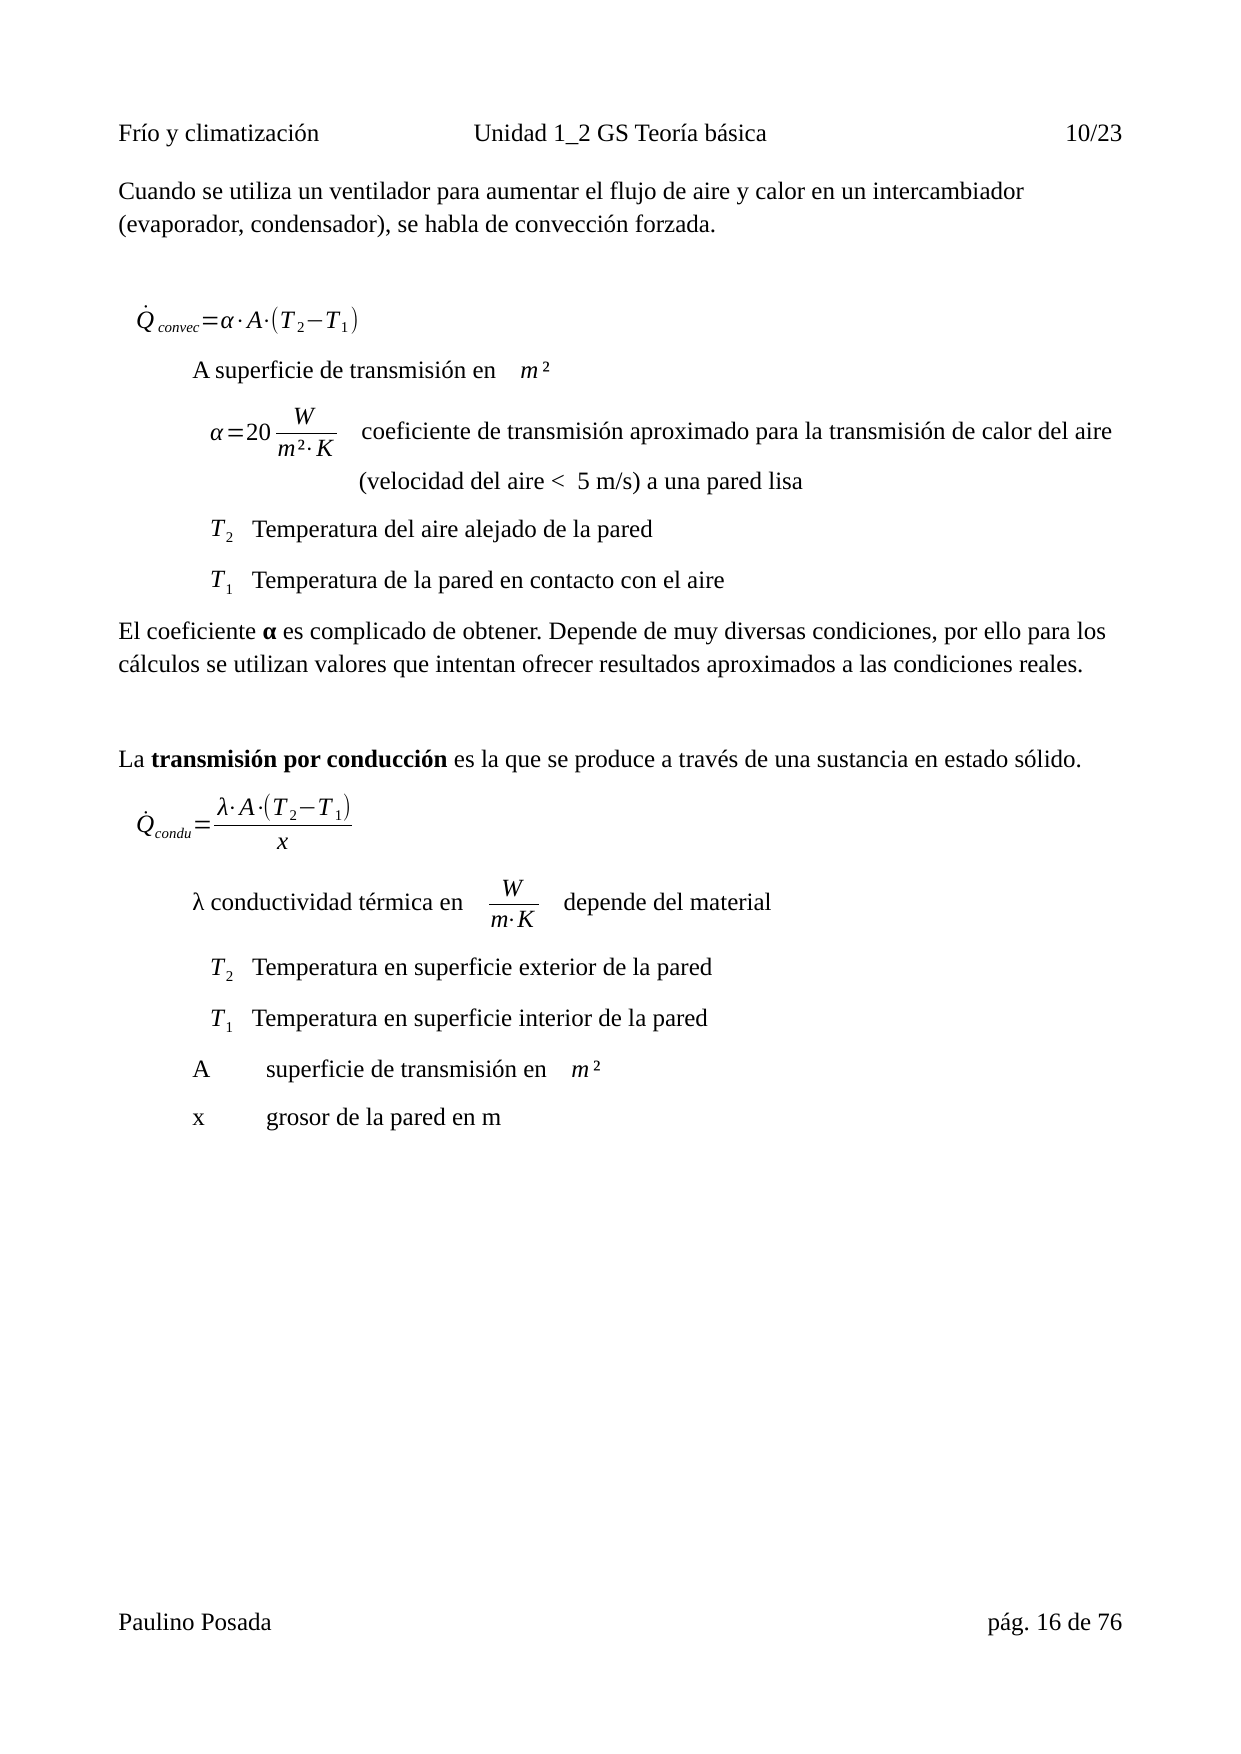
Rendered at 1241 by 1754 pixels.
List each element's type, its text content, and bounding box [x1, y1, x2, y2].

text λ conductividad térmica en depende del material [118, 874, 1122, 933]
text Temperatura en superficie interior de la pared [118, 1003, 1122, 1036]
text El coeficiente α es complicado de obtener. Depende de muy diversas condiciones, por ello para los cálculos se utilizan valores que intentan ofrecer resultados aproximados a las condiciones reales. [118, 616, 1122, 678]
text La transmisión por conducción es la que se produce a través de una sustancia en estado sólido. [118, 744, 1122, 773]
text Temperatura del aire alejado de la pared [118, 514, 1122, 546]
text coeficiente de transmisión aproximado para la transmisión de calor del aire (velocidad del aire < 5 m/s) a una pared lisa [118, 403, 1122, 495]
text Temperatura en superficie exterior de la pared [118, 952, 1122, 984]
text Temperatura de la pared en contacto con el aire [118, 565, 1122, 597]
text A superficie de transmisión en [118, 1054, 1122, 1083]
text x grosor de la pared en m [118, 1102, 1122, 1131]
text Cuando se utiliza un ventilador para aumentar el flujo de aire y calor en un intercambiador (evaporador, condensador), se habla de convección forzada. [118, 176, 1122, 238]
text A superficie de transmisión en [118, 355, 1122, 384]
